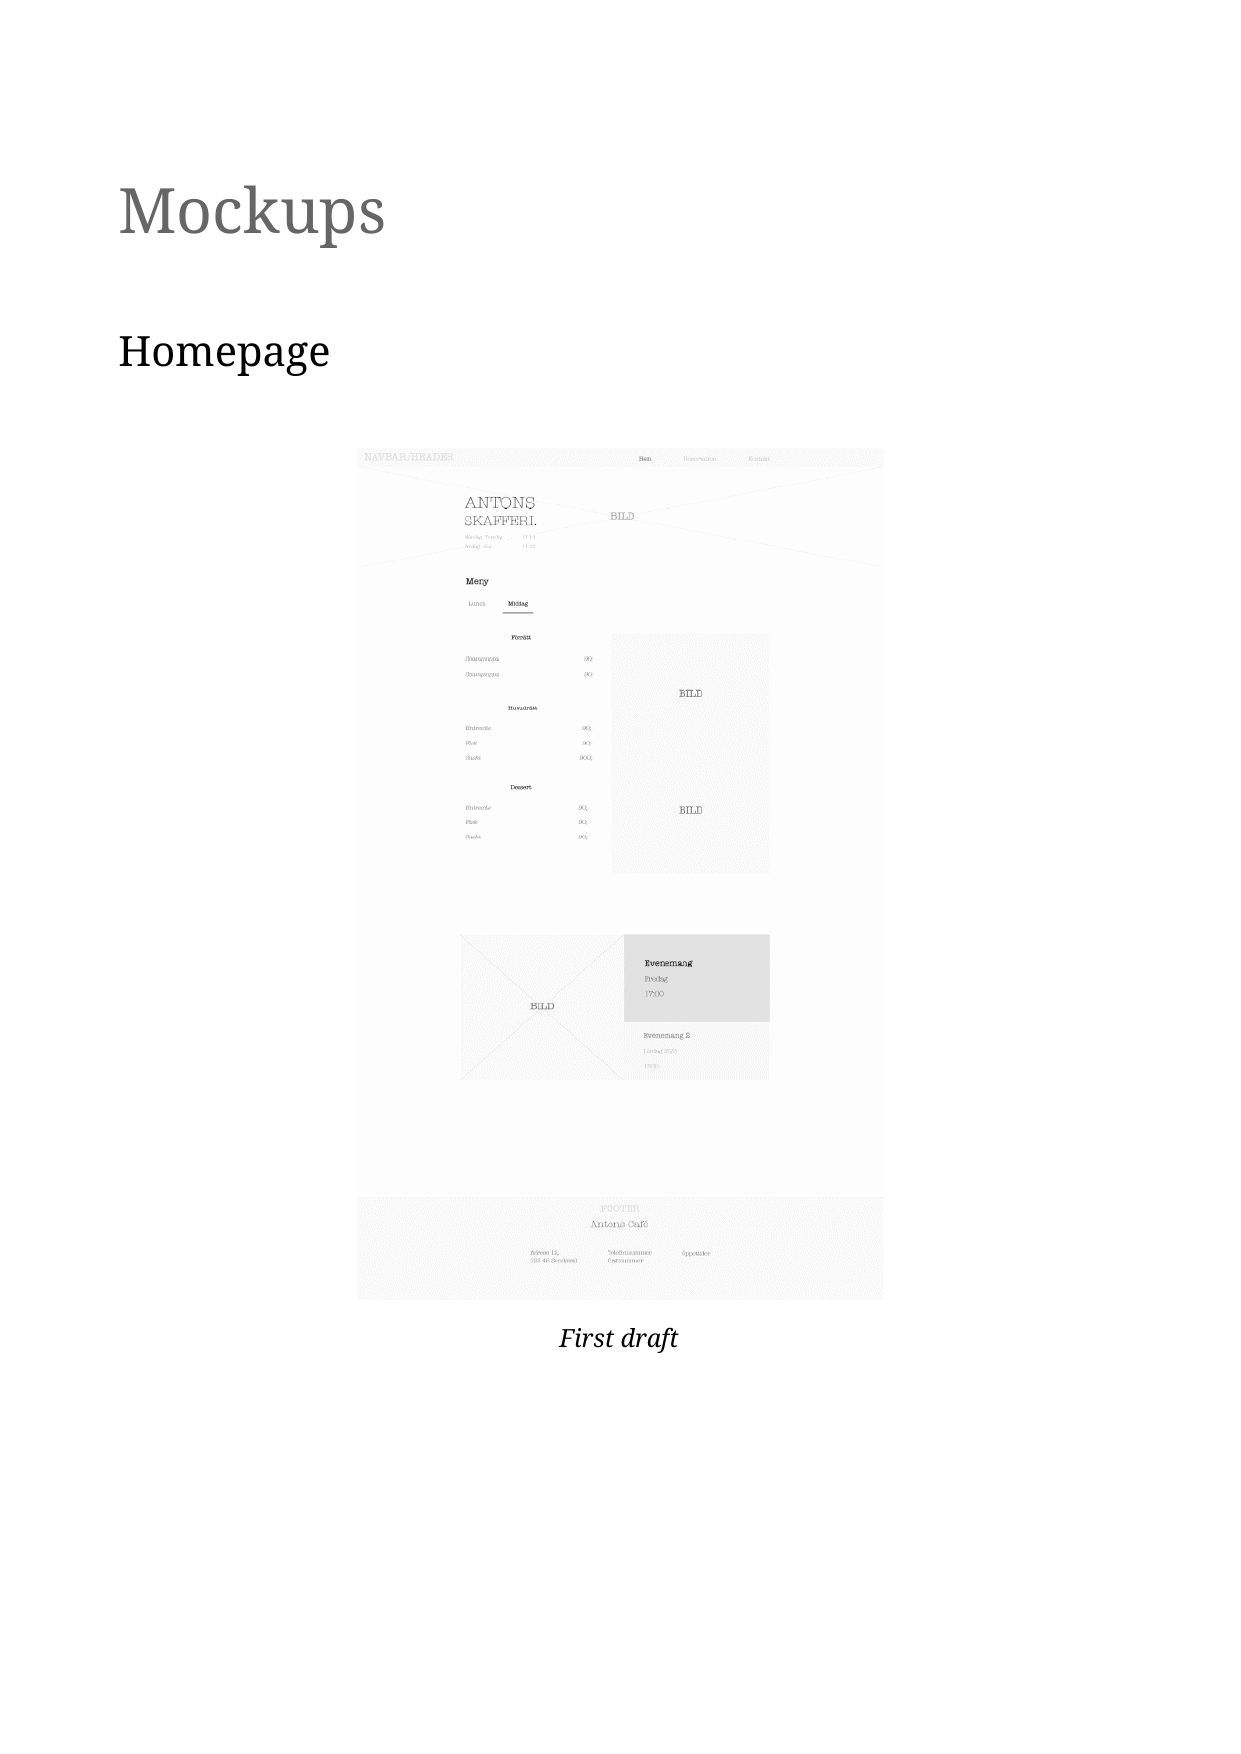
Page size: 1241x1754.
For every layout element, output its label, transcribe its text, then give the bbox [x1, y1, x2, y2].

text First draft [118, 1320, 1122, 1354]
text Homepage [118, 322, 1122, 378]
text Mockups [118, 167, 1122, 252]
